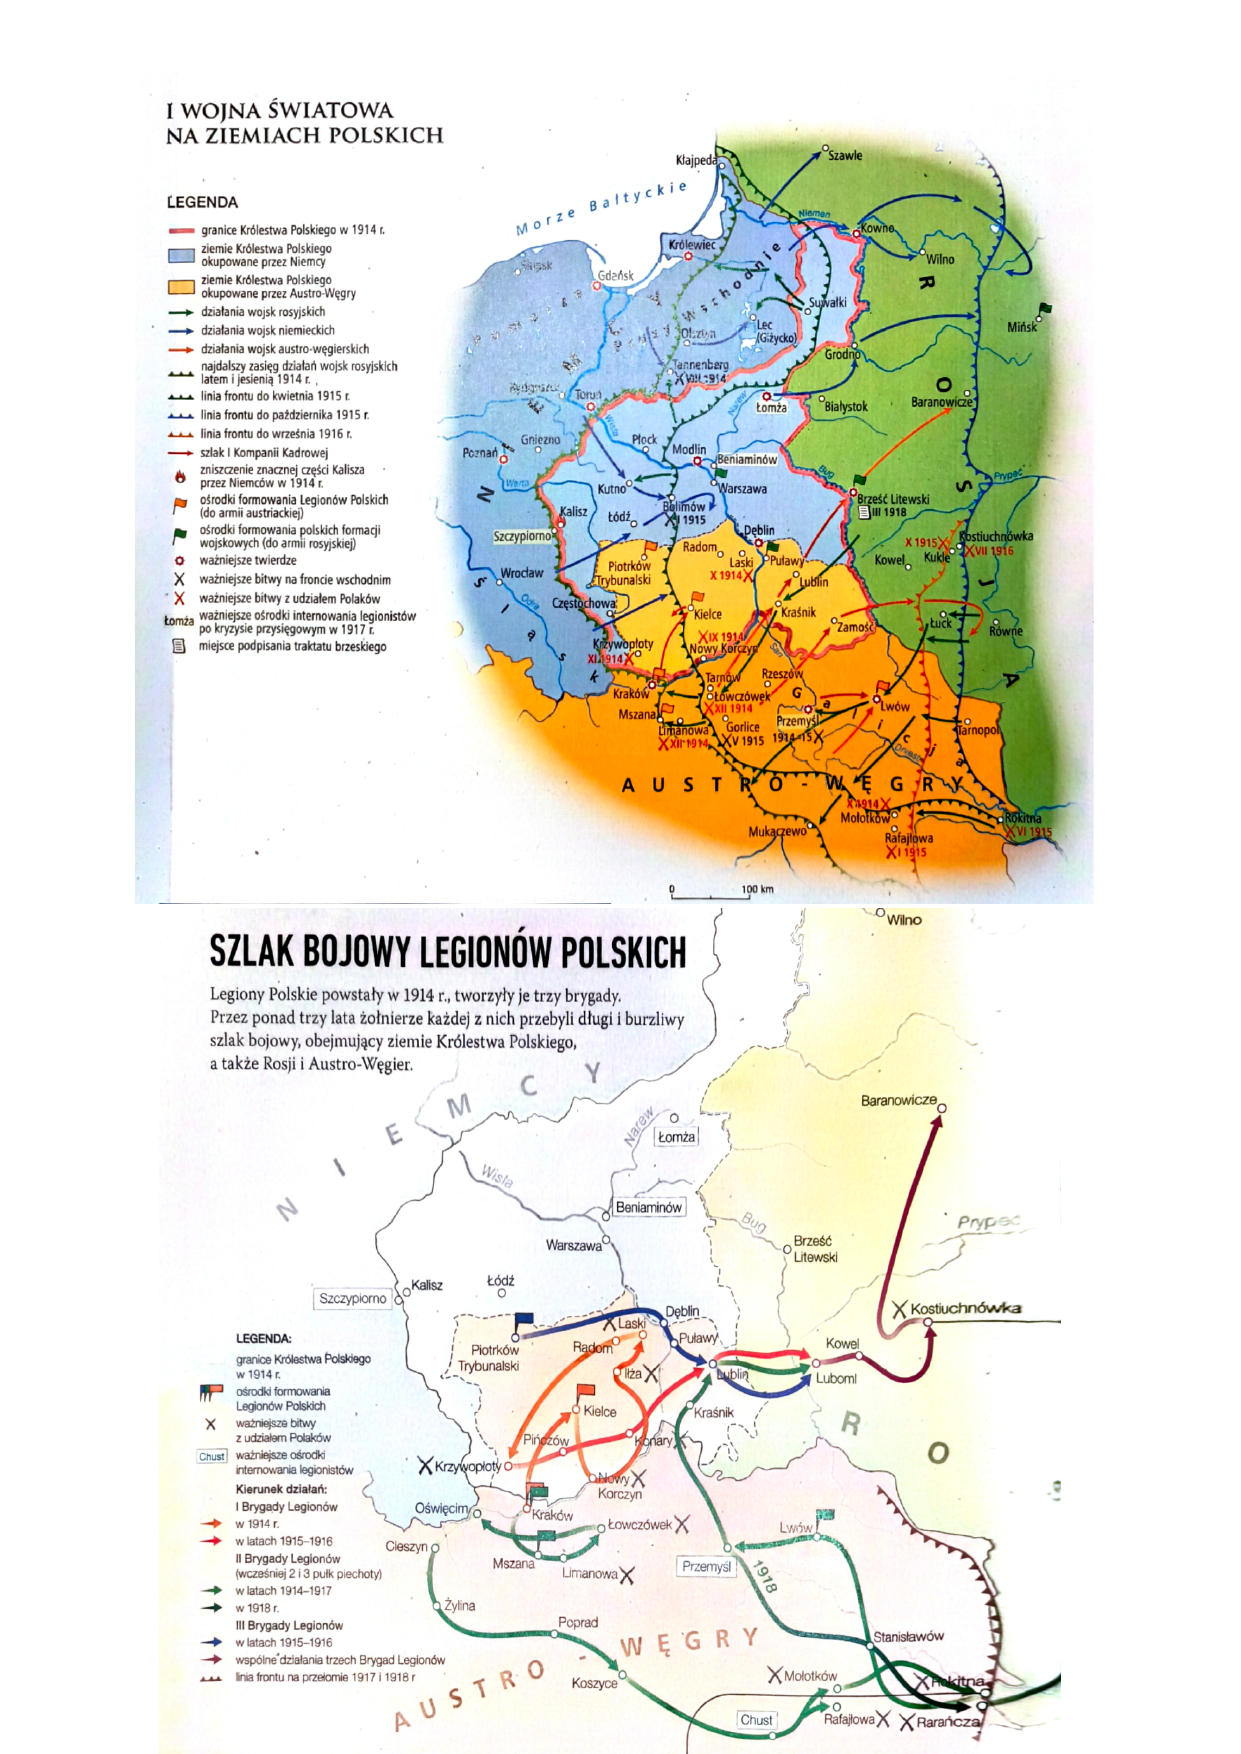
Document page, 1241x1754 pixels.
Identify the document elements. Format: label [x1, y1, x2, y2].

picture [158, 908, 1061, 1754]
picture [134, 71, 1094, 904]
